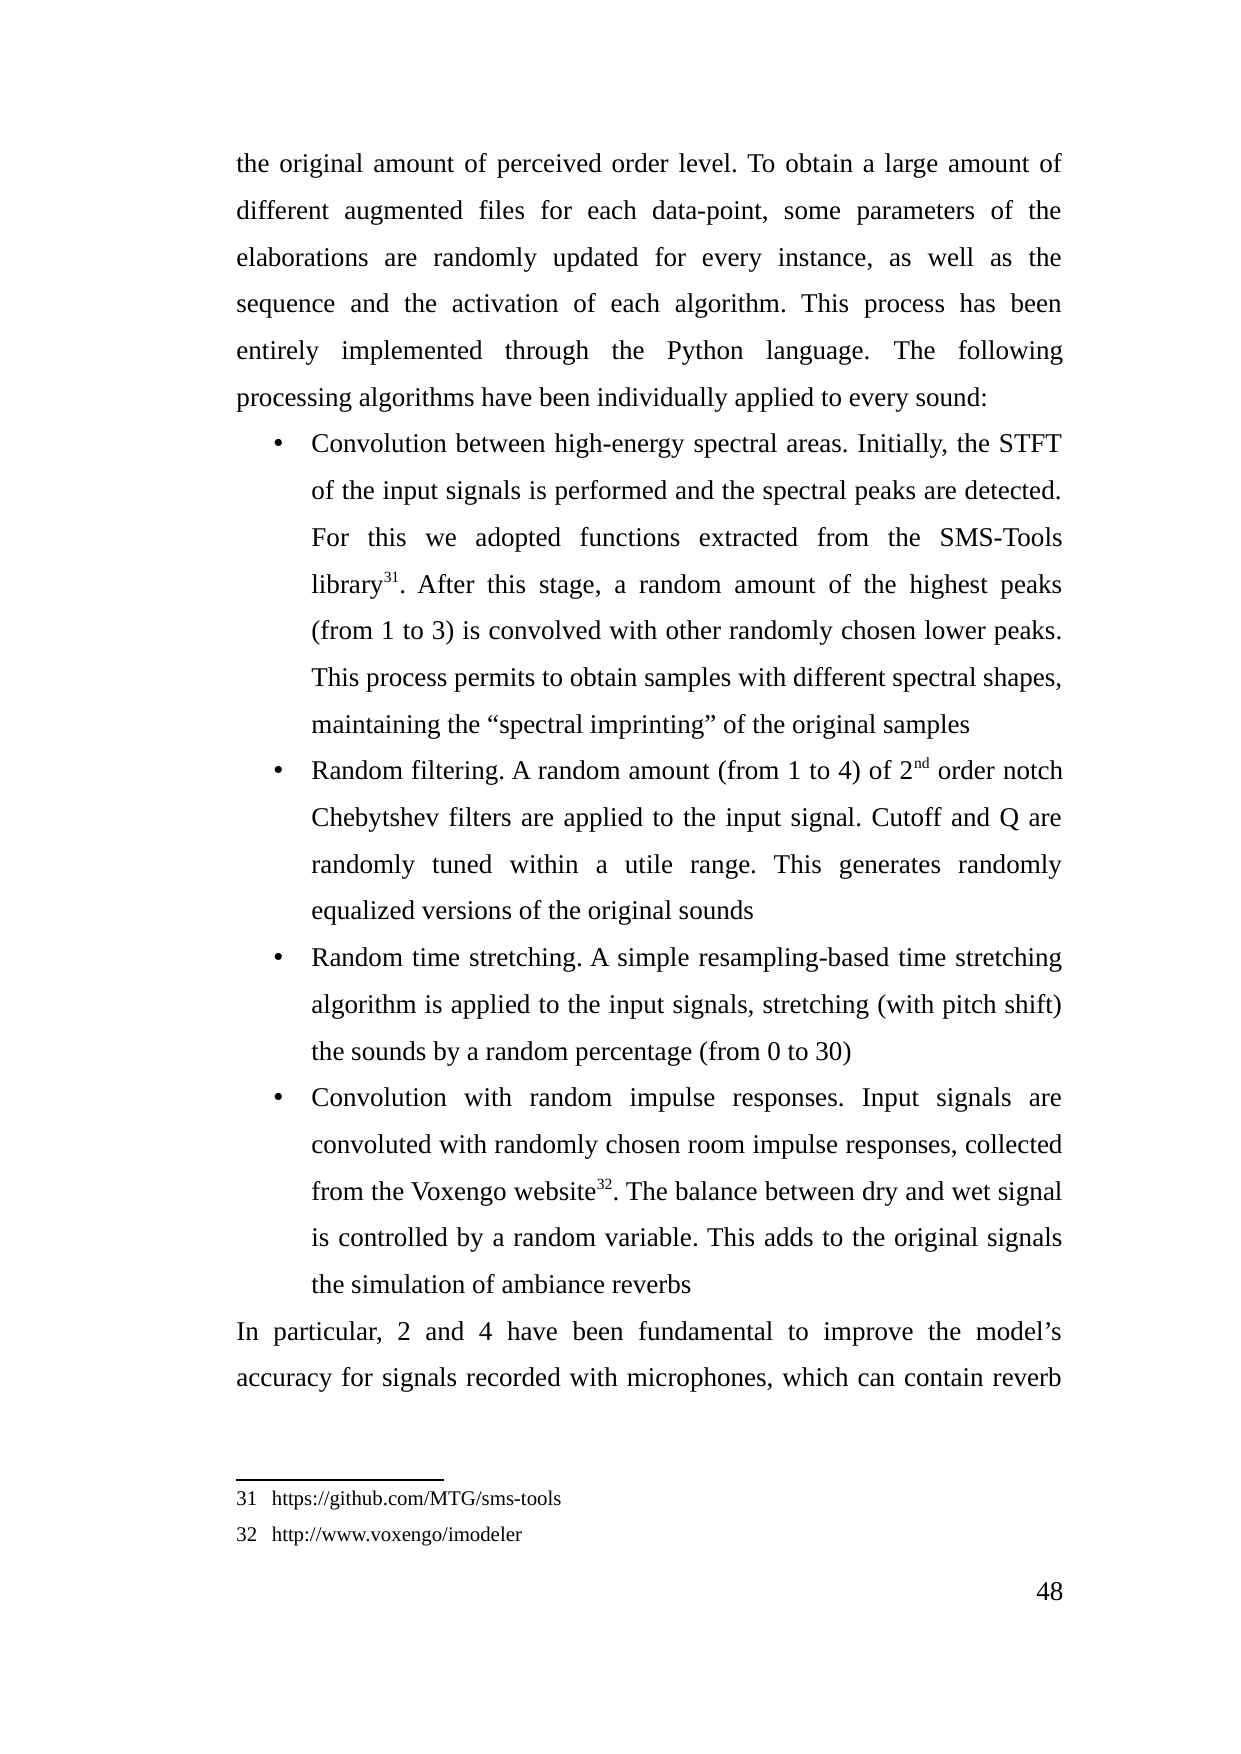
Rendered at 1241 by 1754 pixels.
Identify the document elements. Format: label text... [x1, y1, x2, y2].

list http://www.voxengo/imodeler [236, 1522, 1063, 1546]
list Convolution with random impulse responses. Input signals are convoluted with randomly chosen room impulse responses, collected from the Voxengo website. The balance between dry and wet signal is controlled by a random variable. This adds to the original signals the simulation of ambiance reverbs [274, 1081, 1063, 1299]
list https://github.com/MTG/sms-tools [236, 1486, 1063, 1510]
list Convolution between high-energy spectral areas. Initially, the STFT of the input signals is performed and the spectral peaks are detected. For this we adopted functions extracted from the SMS-Tools library. After this stage, a random amount of the highest peaks (from 1 to 3) is convolved with other randomly chosen lower peaks. This process permits to obtain samples with different spectral shapes, maintaining the “spectral imprinting” of the original samples [274, 428, 1063, 739]
text In particular, 2 and 4 have been fundamental to improve the model’s accuracy for signals recorded with microphones, which can contain reverb [236, 1315, 1063, 1392]
list Random filtering. A random amount (from 1 to 4) of 2nd order notch Chebytshev filters are applied to the input signal. Cutoff and Q are randomly tuned within a utile range. This generates randomly equalized versions of the original sounds [274, 754, 1063, 926]
text the original amount of perceived order level. To obtain a large amount of different augmented files for each data-point, some parameters of the elaborations are randomly updated for every instance, as well as the sequence and the activation of each algorithm. This process has been entirely implemented through the Python language. The following processing algorithms have been individually applied to every sound: [236, 148, 1063, 412]
list Random time stretching. A simple resampling-based time stretching algorithm is applied to the input signals, stretching (with pitch shift) the sounds by a random percentage (from 0 to 30) [274, 941, 1063, 1066]
